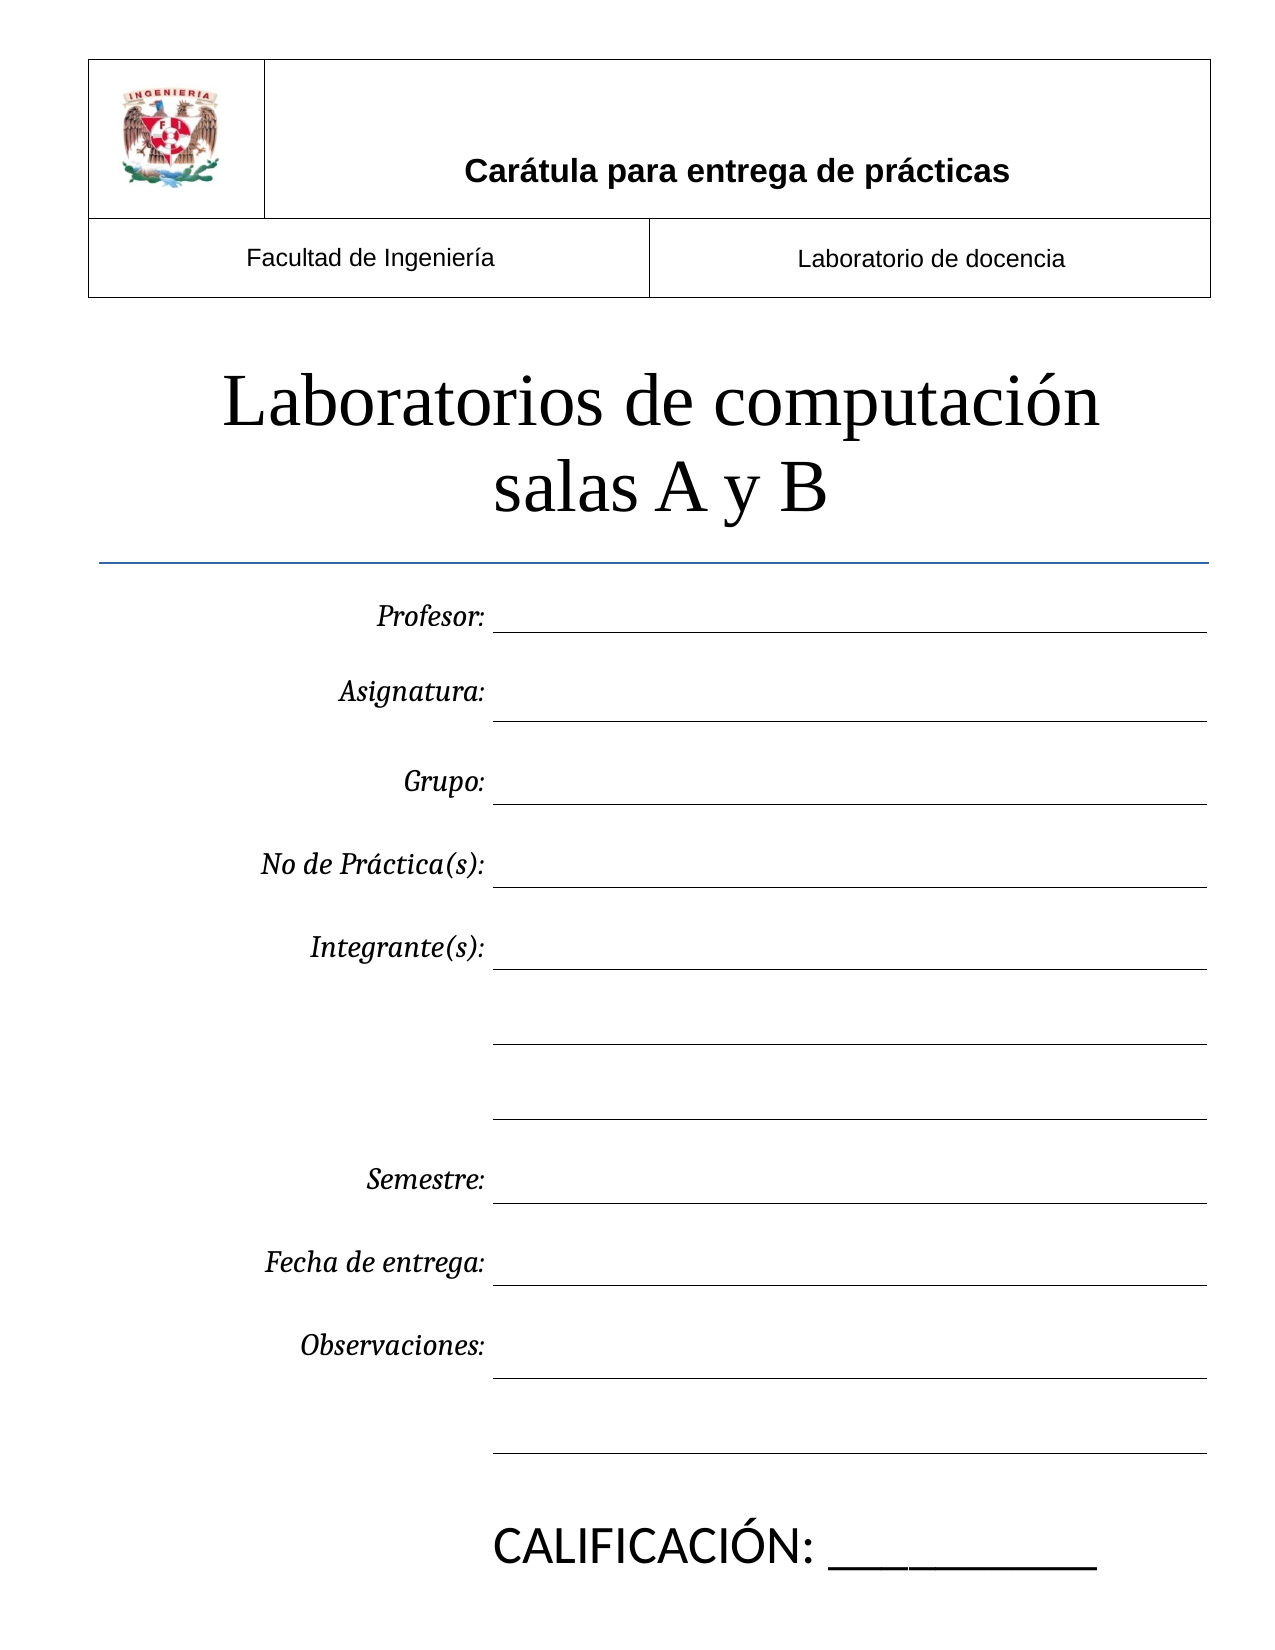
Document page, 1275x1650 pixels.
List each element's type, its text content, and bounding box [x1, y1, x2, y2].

table_cell [493, 805, 1207, 887]
table_cell [493, 722, 1207, 804]
table_cell [118, 1378, 493, 1453]
table_cell [493, 1120, 1207, 1202]
text Laboratorios de computación [118, 355, 1205, 441]
table_cell [493, 888, 1207, 969]
table_cell [493, 970, 1207, 1044]
table_header Profesor: [118, 564, 493, 631]
table_cell Asignatura: [118, 631, 493, 721]
table_cell Facultad de Ingeniería [89, 219, 649, 297]
table_cell Semestre: [118, 1119, 493, 1202]
table_cell [493, 1379, 1207, 1453]
table_cell Fecha de entrega: [118, 1203, 493, 1285]
text CALIFICACIÓN: __________ [118, 1511, 1205, 1577]
table_header Carátula para entrega de prácticas [265, 60, 1210, 217]
table_cell Observaciones: [118, 1285, 493, 1378]
text salas A y B [118, 441, 1205, 528]
table_cell Integrante(s): [118, 887, 493, 969]
table_cell [493, 1045, 1207, 1119]
table_header [493, 556, 1207, 562]
table_header [493, 564, 1207, 631]
table_cell [118, 969, 493, 1044]
table_cell [493, 1286, 1207, 1378]
table_header [89, 60, 264, 217]
table_cell Laboratorio de docencia [650, 219, 1210, 297]
table_cell [118, 1044, 493, 1119]
table_cell [493, 1204, 1207, 1285]
table_cell Grupo: [118, 721, 493, 804]
table_cell No de Práctica(s): [118, 804, 493, 887]
table_header [118, 556, 493, 562]
table_cell [493, 633, 1207, 721]
